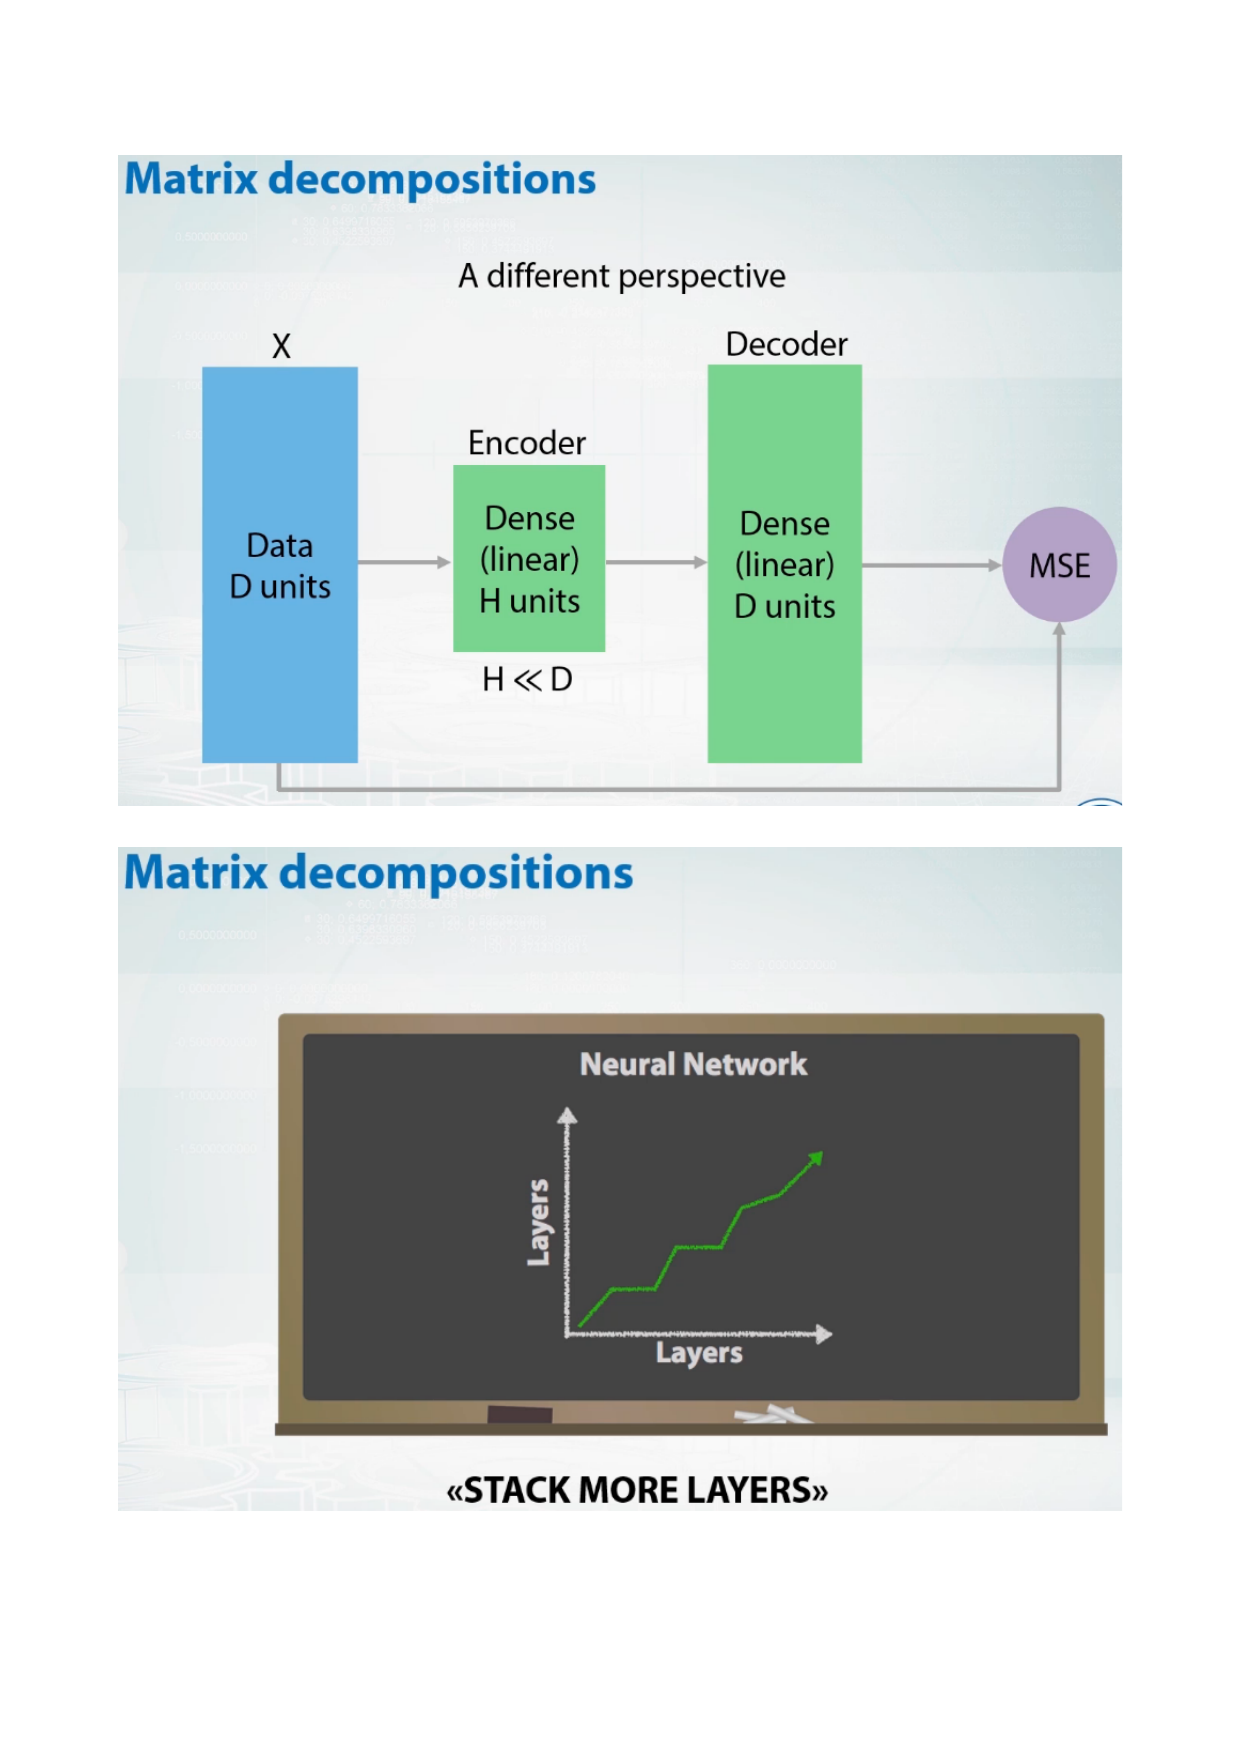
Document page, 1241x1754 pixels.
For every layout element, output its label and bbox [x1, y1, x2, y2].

picture [118, 155, 1123, 806]
picture [118, 847, 1123, 1511]
